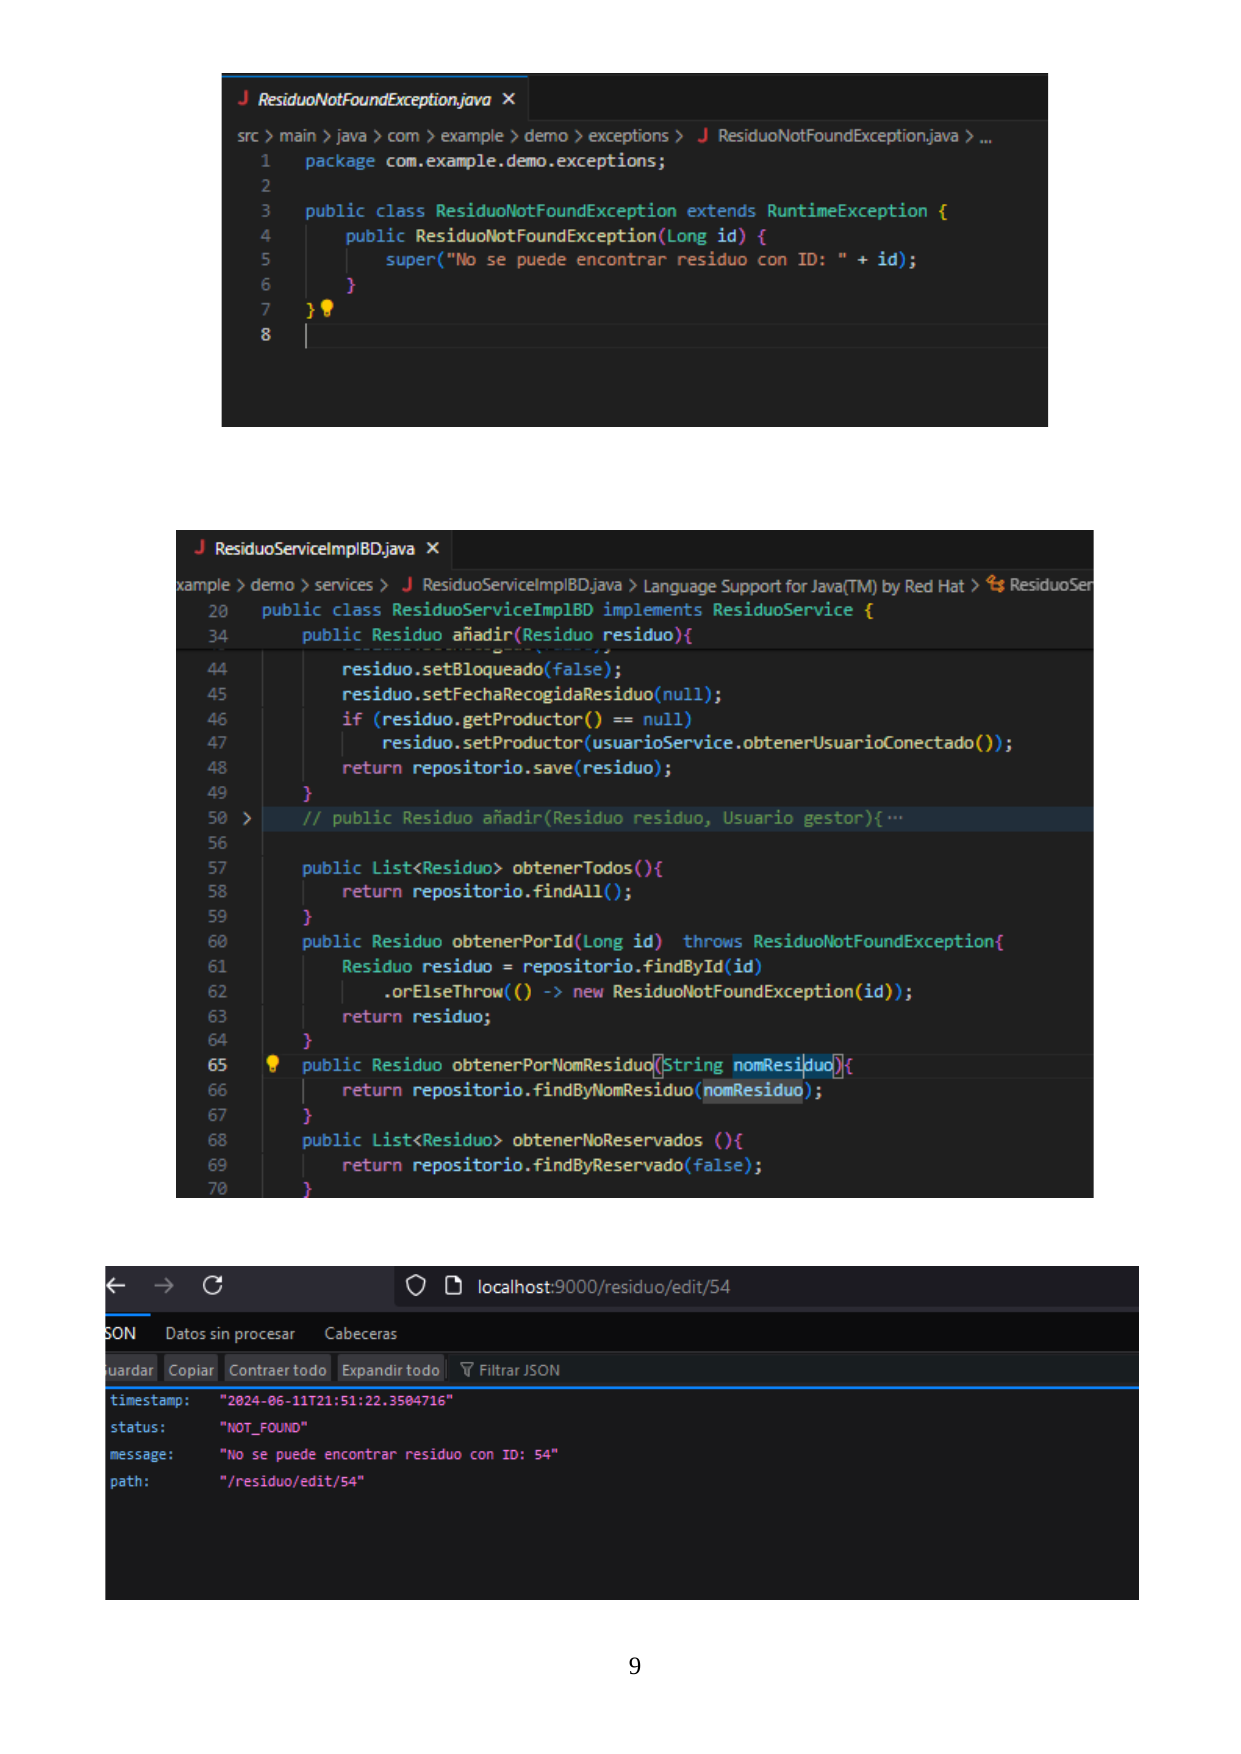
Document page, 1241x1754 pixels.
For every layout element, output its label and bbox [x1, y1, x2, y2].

picture [176, 530, 1094, 1198]
picture [221, 73, 1049, 427]
picture [105, 1266, 1139, 1600]
